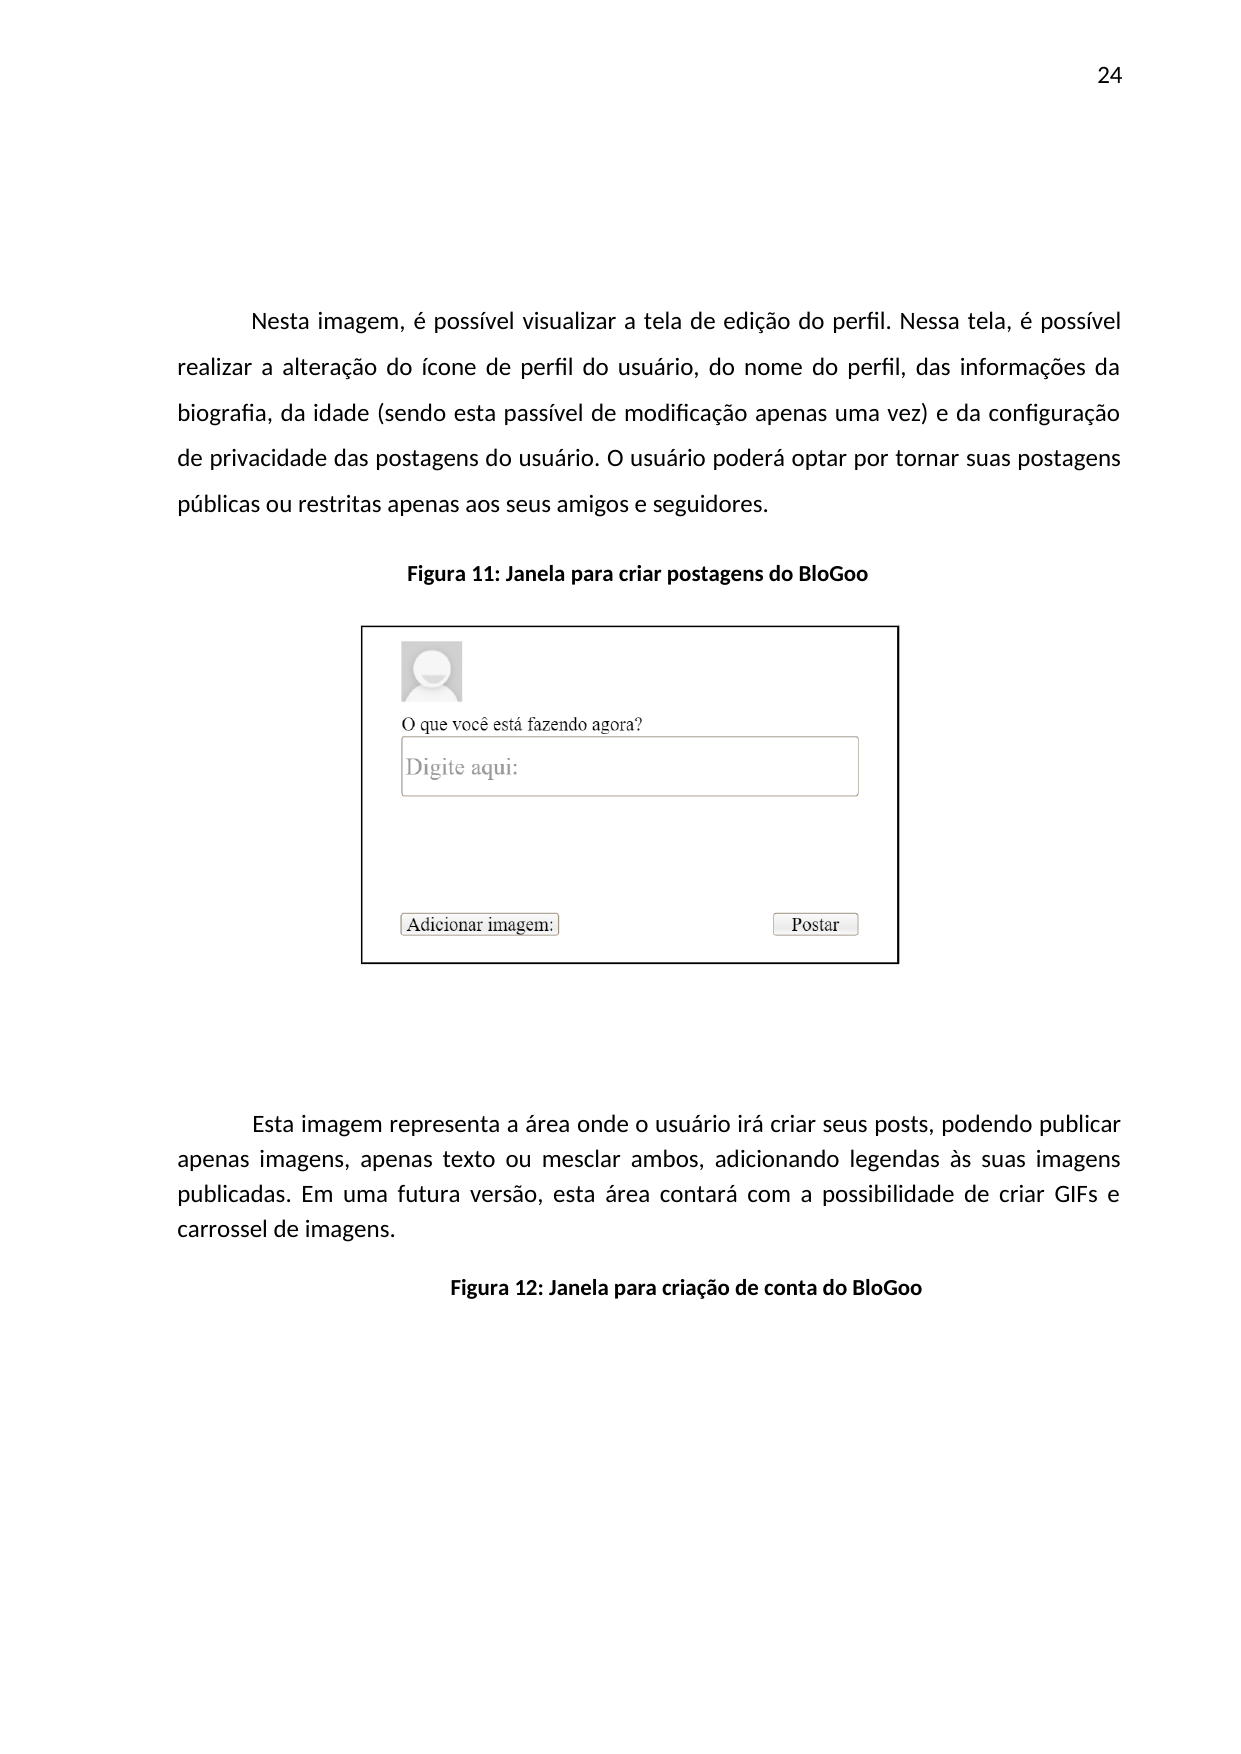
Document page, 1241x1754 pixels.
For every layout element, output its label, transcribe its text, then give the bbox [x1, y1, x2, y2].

picture [334, 616, 644, 978]
text Nesta imagem, é possível visualizar a tela de edição do perfil. Nessa tela, é possível realizar a alteração do ícone de perfil do usuário, do nome do perfil, das informações da biografia, da idade (sendo esta passível de modificação apenas uma vez) e da configuração de privacidade das postagens do usuário. O usuário poderá optar por tornar suas postagens públicas ou restritas apenas aos seus amigos e seguidores. [177, 305, 1122, 519]
subtitle Figura 12: Janela para criação de conta do BloGoo [177, 1273, 1122, 1301]
text Esta imagem representa a área onde o usuário irá criar seus posts, podendo publicar apenas imagens, apenas texto ou mesclar ambos, adicionando legendas às suas imagens publicadas. Em uma futura versão, esta área contará com a possibilidade de criar GIFs e carrossel de imagens. [177, 1108, 1122, 1244]
subtitle Figura 11: Janela para criar postagens do BloGoo [177, 559, 1122, 587]
